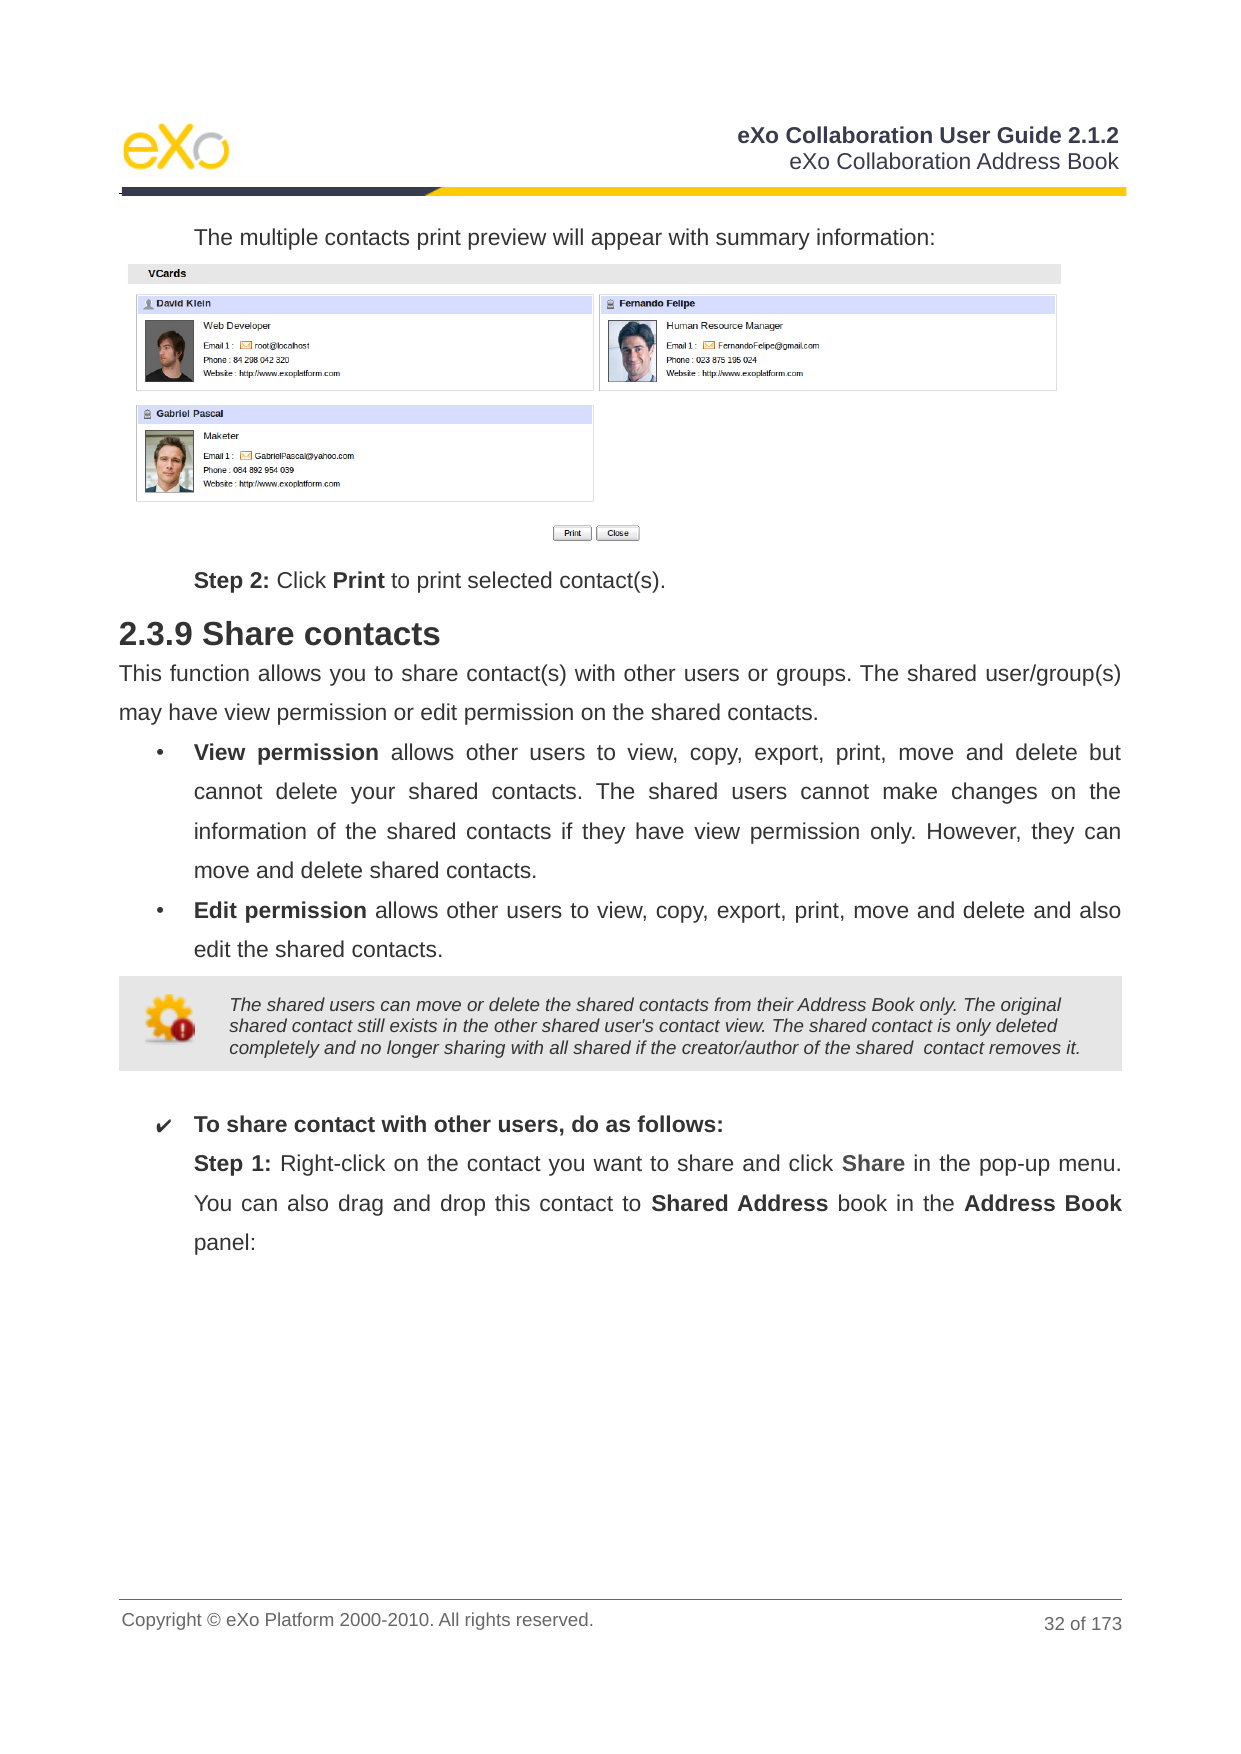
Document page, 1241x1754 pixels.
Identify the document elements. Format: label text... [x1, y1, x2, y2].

picture [127, 263, 1062, 547]
table_header The shared users can move or delete the shared contacts from their Address Book only. The original shared contact still exists in the other shared user's contact view. The shared contact is only deleted completely and no longer sharing with all shared if the creator/author of the shared contact removes it. [223, 976, 1122, 1071]
picture [121, 187, 1127, 196]
picture [123, 123, 230, 170]
picture [144, 994, 195, 1045]
list The multiple contacts print preview will appear with summary information: [156, 223, 1122, 250]
subtitle Share contacts [118, 614, 1122, 652]
list View permission allows other users to view, copy, export, print, move and delete but cannot delete your shared contacts. The shared users cannot make changes on the information of the shared contacts if they have view permission only. However, they can move and delete shared contacts. [156, 739, 1122, 883]
table_header [119, 976, 223, 1071]
list Step 1: Right-click on the contact you want to share and click Share in the pop-up menu. You can also drag and drop this contact to Shared Address book in the Address Book panel: [156, 1150, 1122, 1256]
list To share contact with other users, do as follows: [156, 1111, 1122, 1137]
list Edit permission allows other users to view, copy, export, print, move and delete and also edit the shared contacts. [156, 897, 1122, 962]
list Step 2: Click Print to print selected contact(s). [156, 263, 1122, 593]
text This function allows you to share contact(s) with other users or groups. The shared user/group(s) may have view permission or edit permission on the shared contacts. [118, 660, 1122, 726]
